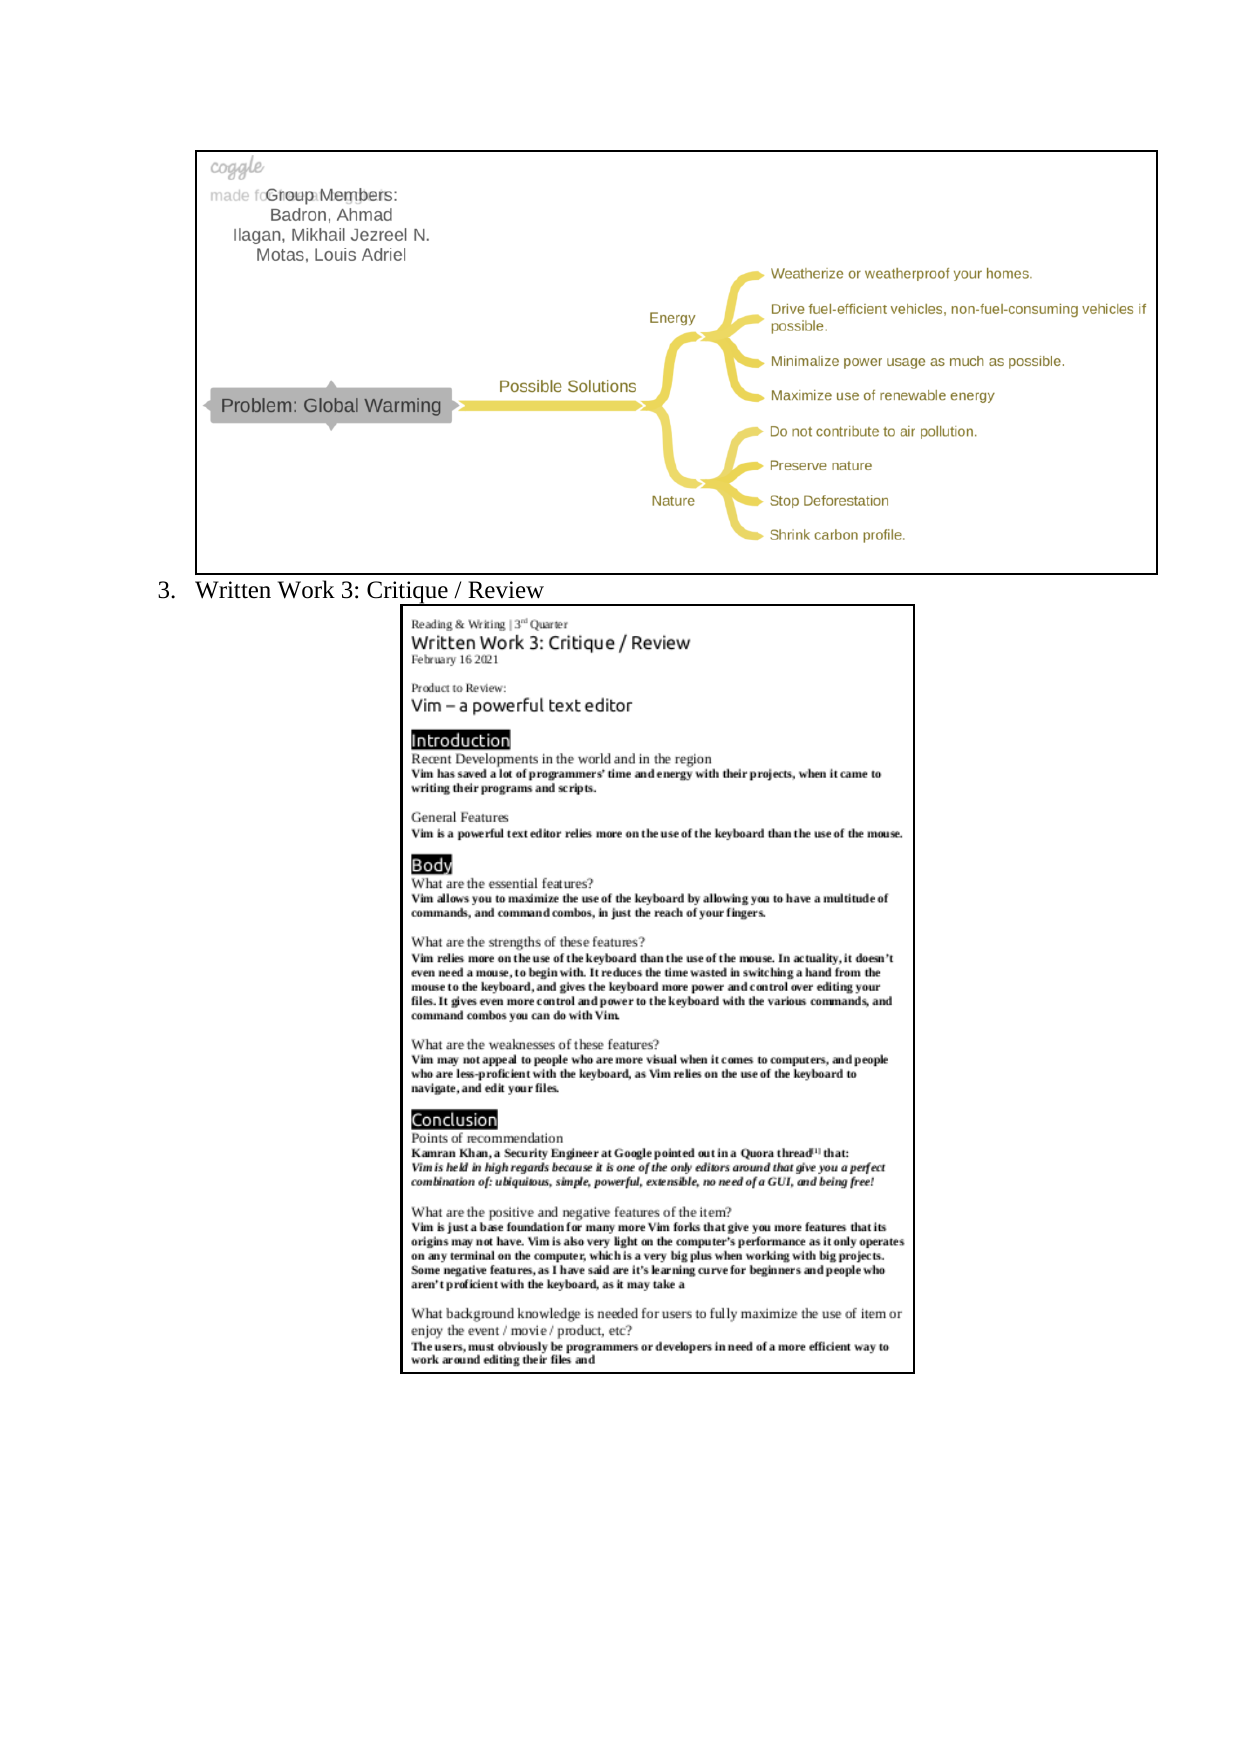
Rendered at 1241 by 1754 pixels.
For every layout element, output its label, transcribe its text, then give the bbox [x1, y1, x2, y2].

picture [200, 155, 1153, 571]
picture [405, 609, 910, 1369]
list Written Work 3: Critique / Review [157, 575, 1120, 604]
